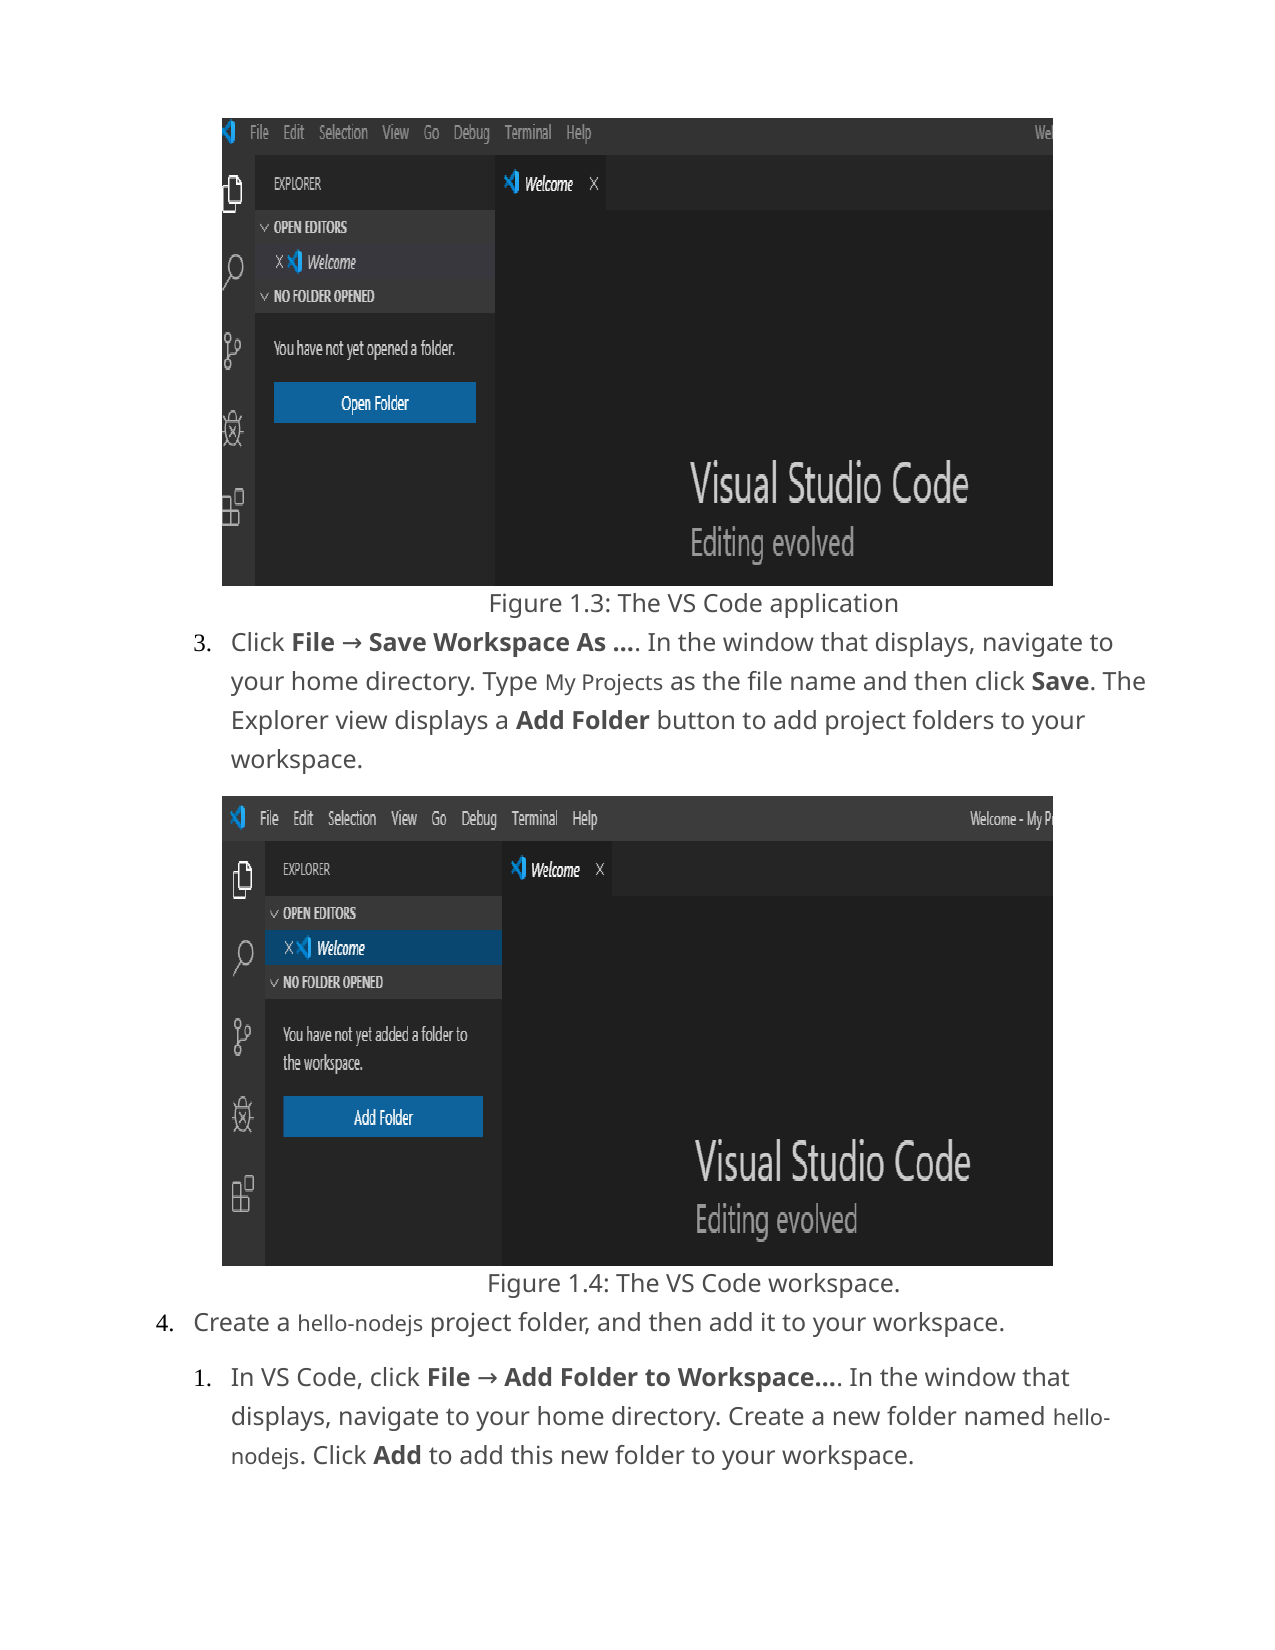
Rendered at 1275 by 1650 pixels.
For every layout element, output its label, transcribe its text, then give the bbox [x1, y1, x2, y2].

list Create a hello-nodejs project folder, and then add it to your workspace. [156, 1305, 1157, 1339]
list Figure 1.3: The VS Code application [193, 585, 1157, 619]
list In VS Code, click File → Add Folder to Workspace…​. In the window that displays, navigate to your home directory. Create a new folder named hello-nodejs. Click Add to add this new folder to your workspace. [193, 1359, 1157, 1472]
picture [222, 118, 1053, 586]
list Click File → Save Workspace As …​. In the window that displays, navigate to your home directory. Type My Projects as the file name and then click Save. The Explorer view displays a Add Folder button to add project folders to your workspace. [193, 624, 1157, 776]
list Figure 1.4: The VS Code workspace. [193, 1266, 1157, 1299]
picture [222, 796, 1053, 1266]
